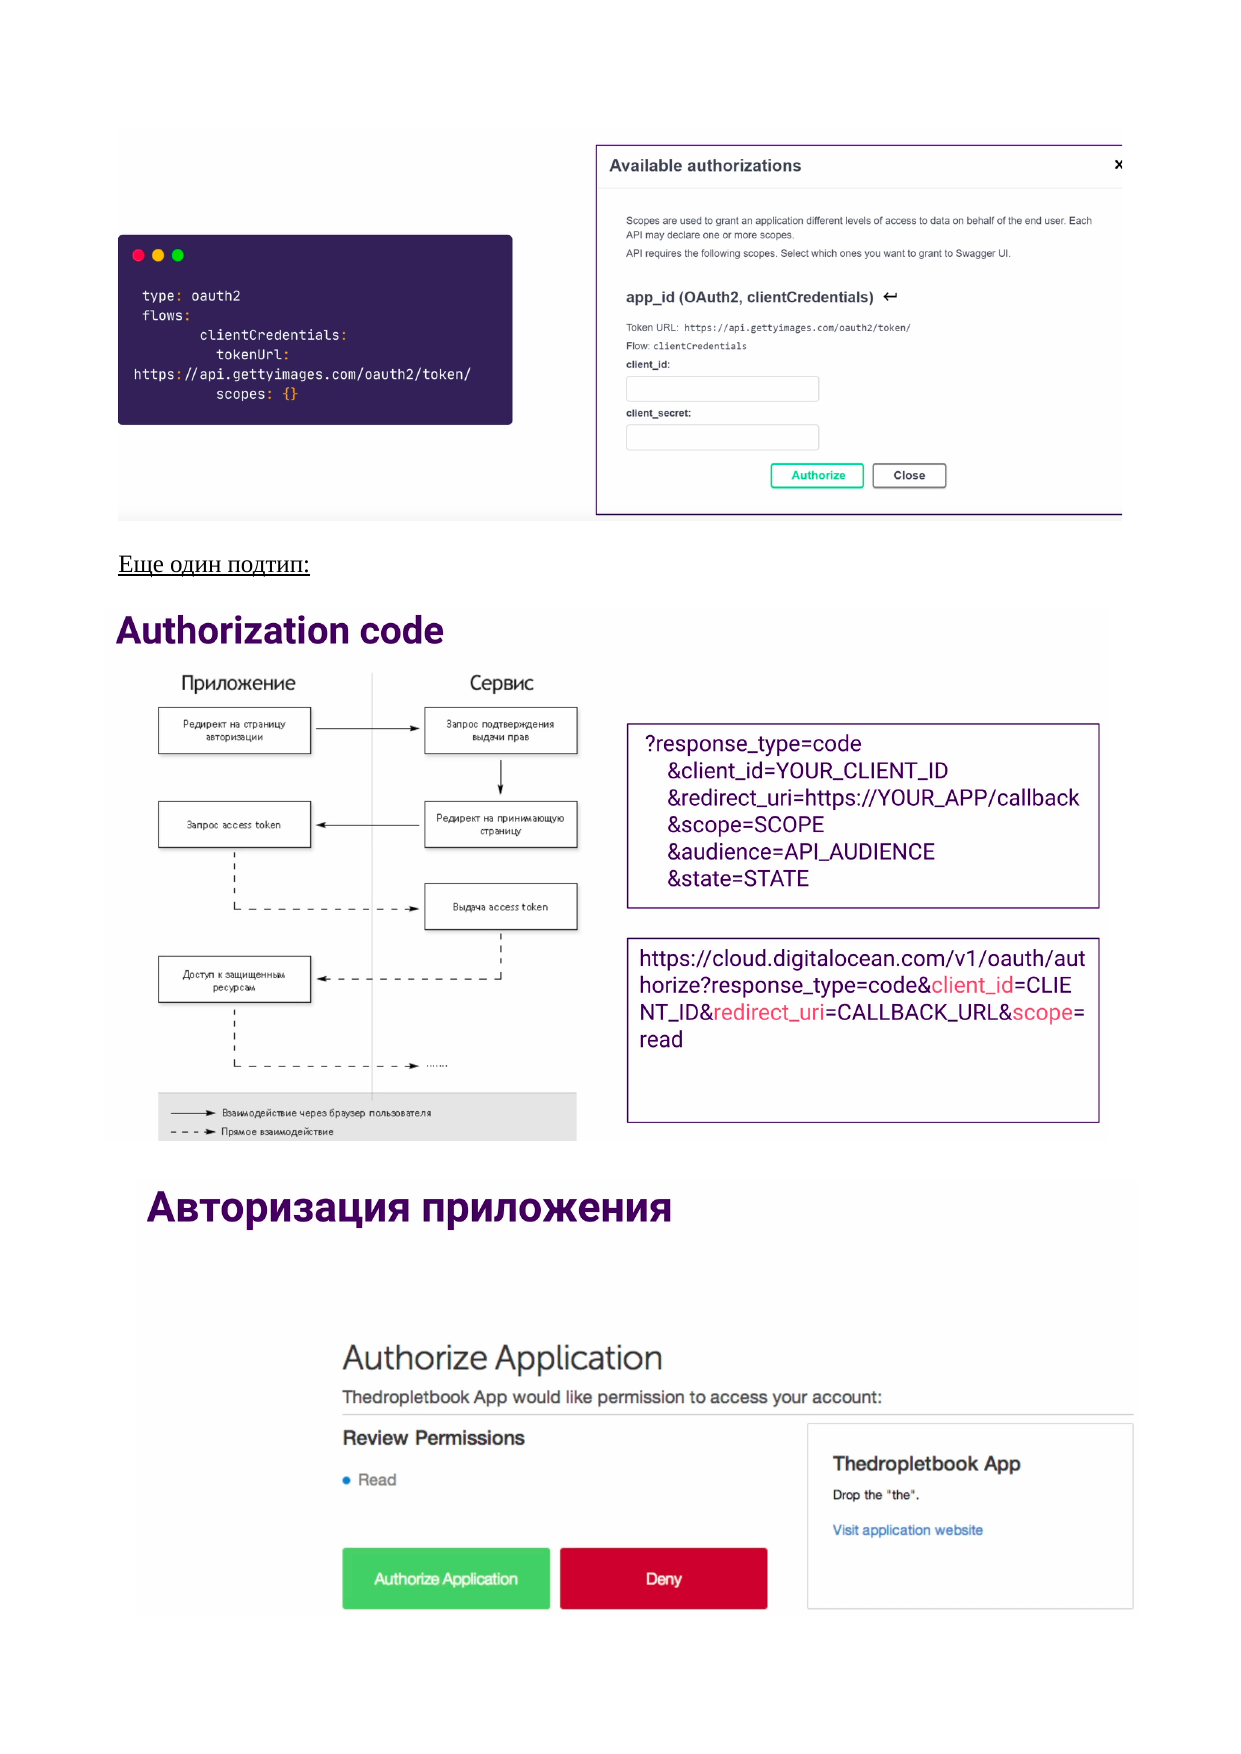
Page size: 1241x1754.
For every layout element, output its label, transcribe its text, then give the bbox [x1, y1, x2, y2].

picture [118, 128, 1123, 521]
picture [134, 1180, 1139, 1616]
picture [104, 607, 1109, 1141]
text Еще один подтип: [118, 549, 1122, 578]
